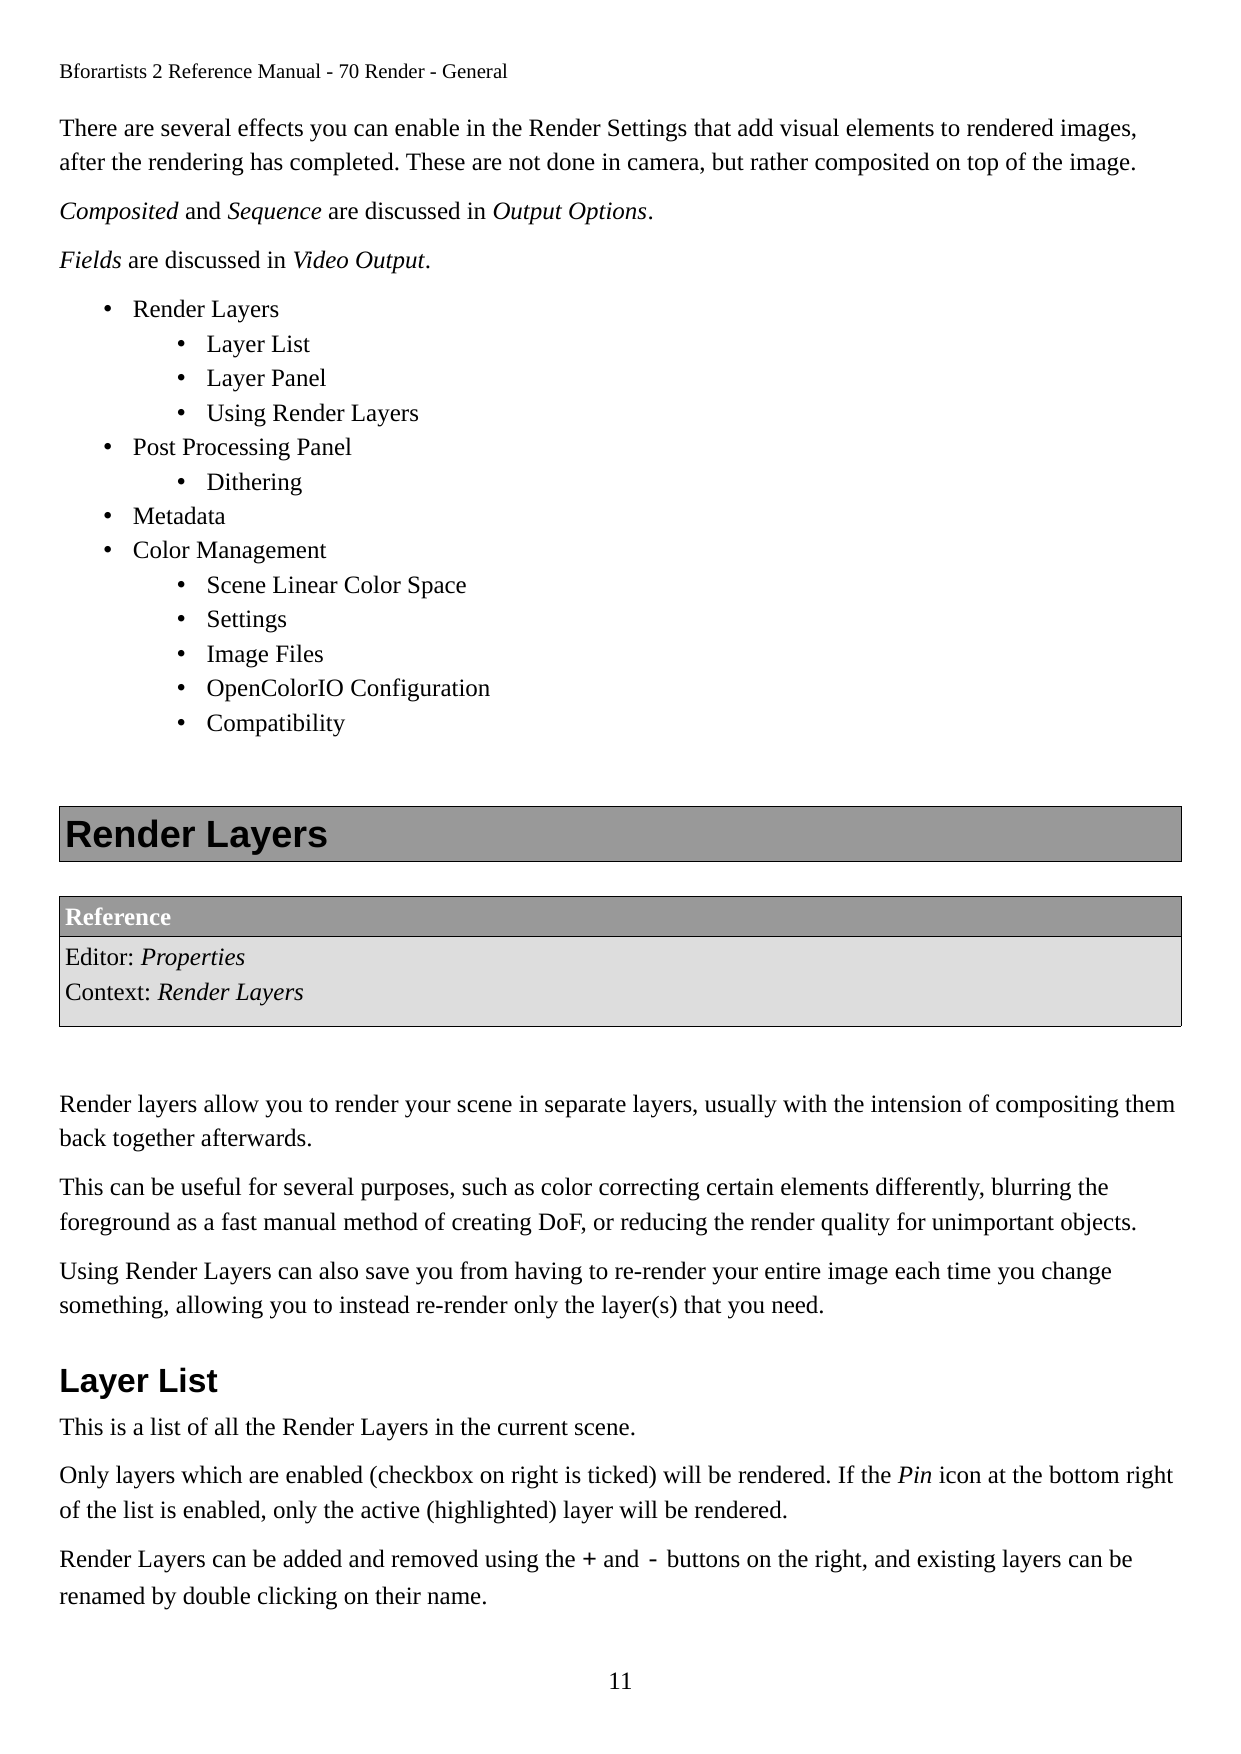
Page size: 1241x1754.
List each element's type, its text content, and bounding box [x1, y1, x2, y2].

text This is a list of all the Render Layers in the current scene. [59, 1412, 1181, 1440]
list Using Render Layers [177, 398, 1181, 426]
list Color Management [103, 536, 1181, 564]
text Fields are discussed in Video Output. [59, 245, 1181, 274]
table_cell Editor: Properties Context: Render Layers [60, 937, 1181, 1026]
text Composited and Sequence are discussed in Output Options. [59, 196, 1181, 225]
table_header Reference [60, 897, 1181, 936]
list Image Files [177, 639, 1181, 668]
text Only layers which are enabled (checkbox on right is ticked) will be rendered. If the Pin icon at the bottom right of the list is enabled, only the active (highlighted) layer will be rendered. [59, 1461, 1181, 1524]
list Post Processing Panel [103, 432, 1181, 461]
text Render Layers can be added and removed using the + and - buttons on the right, and existing layers can be renamed by double clicking on their name. [59, 1544, 1181, 1609]
list Layer Panel [177, 363, 1181, 392]
list Compatibility [177, 708, 1181, 737]
list Settings [177, 604, 1181, 633]
text Render layers allow you to render your scene in separate layers, usually with the intension of compositing them back together afterwards. [59, 1089, 1181, 1152]
list Layer List [177, 329, 1181, 357]
list Render Layers [103, 294, 1181, 323]
table_header Render Layers [60, 807, 1181, 861]
text This can be useful for several purposes, such as color correcting certain elements differently, blurring the foreground as a fast manual method of creating DoF, or reducing the render quality for unimportant objects. [59, 1172, 1181, 1236]
text There are several effects you can enable in the Render Settings that add visual elements to rendered images, after the rendering has completed. These are not done in camera, but rather composited on top of the image. [59, 113, 1181, 176]
list Dithering [177, 467, 1181, 495]
text Using Render Layers can also save you from having to re-render your entire image each time you change something, allowing you to instead re-render only the layer(s) that you need. [59, 1256, 1181, 1319]
subtitle Layer List [59, 1360, 1181, 1399]
list OpenColorIO Configuration [177, 673, 1181, 702]
list Metadata [103, 501, 1181, 530]
list Scene Linear Color Space [177, 570, 1181, 599]
